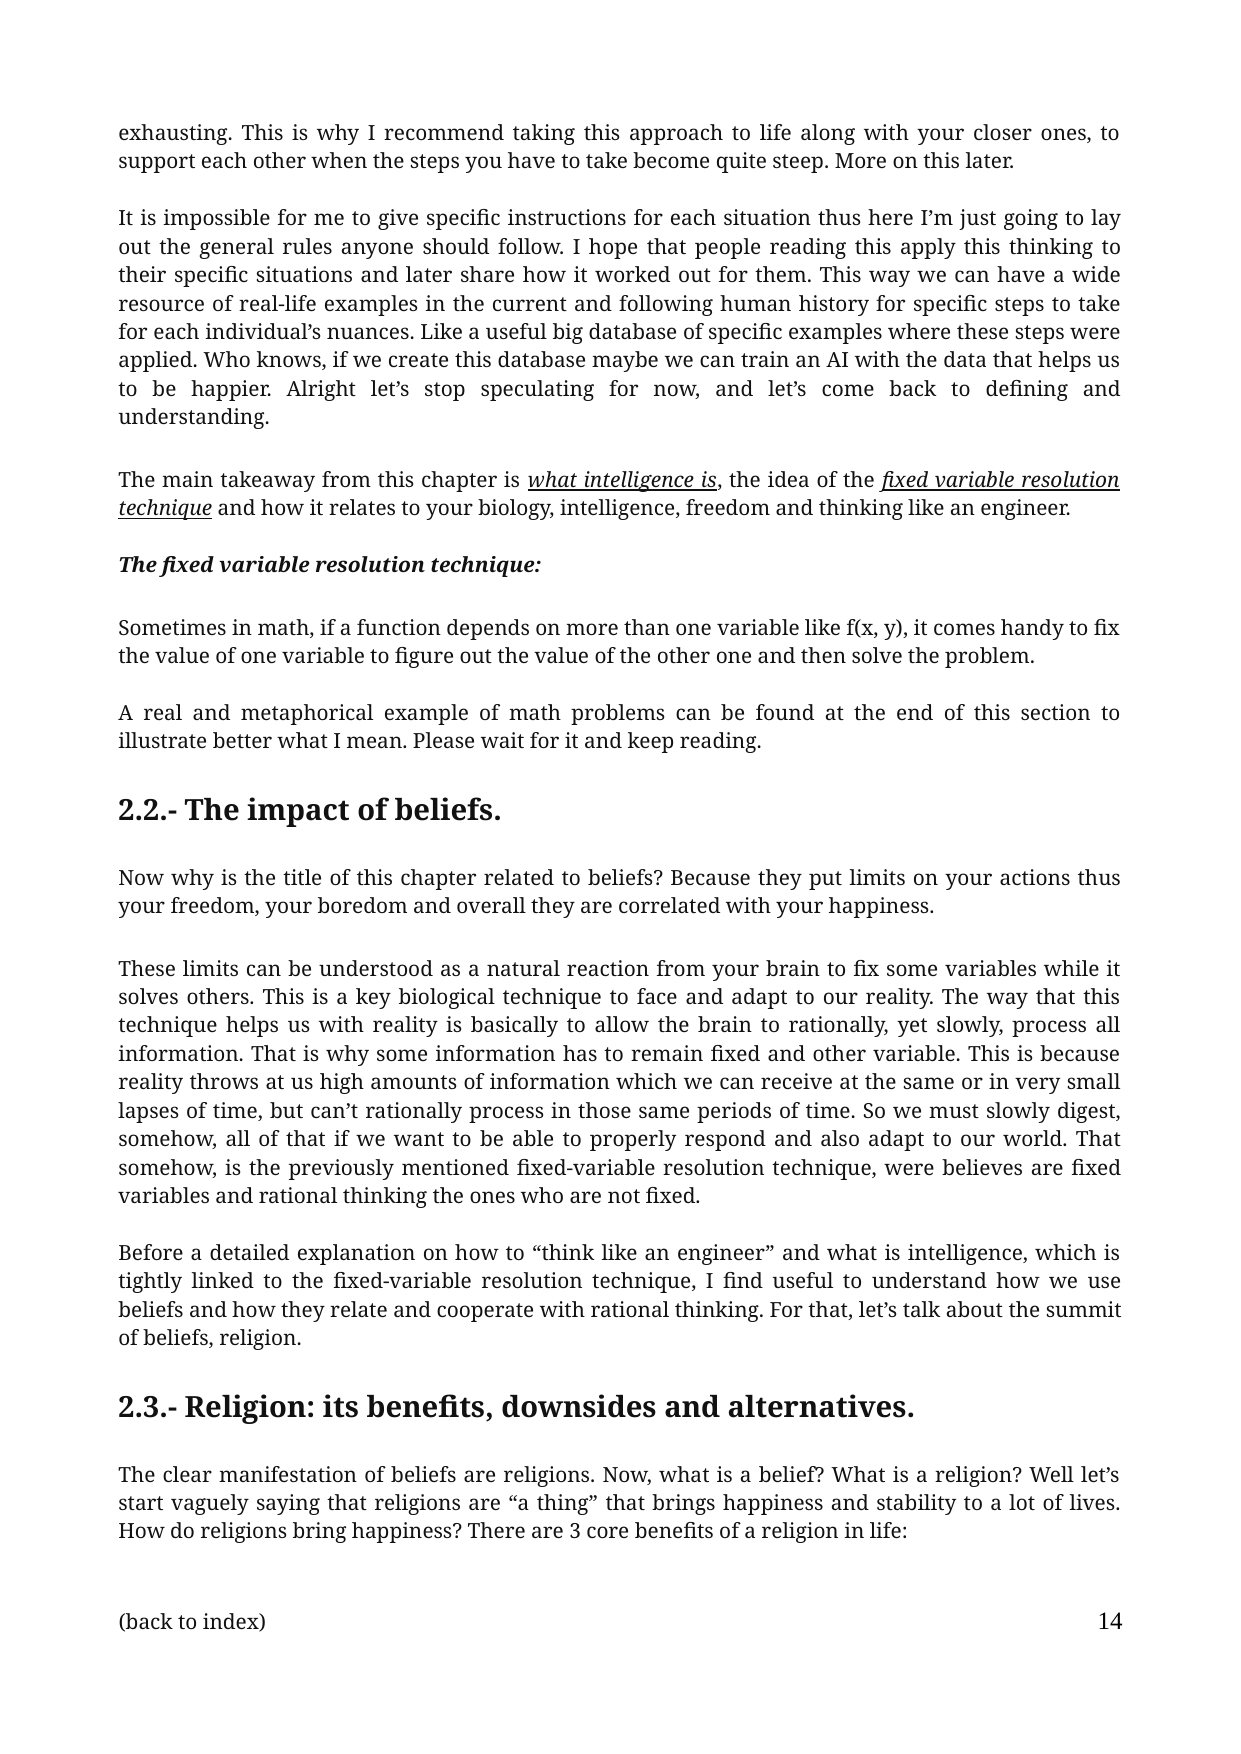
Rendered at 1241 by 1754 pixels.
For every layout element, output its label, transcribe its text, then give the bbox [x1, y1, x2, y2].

text Now why is the title of this chapter related to beliefs? Because they put limits on your actions thus your freedom, your boredom and overall they are correlated with your happiness. [118, 863, 1122, 920]
text 2.3.- Religion: its benefits, downsides and alternatives. [118, 1386, 1122, 1426]
text 2.2.- The impact of beliefs. [118, 789, 1122, 829]
text The main takeaway from this chapter is what intelligence is, the idea of the fixed variable resolution technique and how it relates to your biology, intelligence, freedom and thinking like an engineer. [118, 465, 1122, 522]
text These limits can be understood as a natural reaction from your brain to fix some variables while it solves others. This is a key biological technique to face and adapt to our reality. The way that this technique helps us with reality is basically to allow the brain to rationally, yet slowly, process all information. That is why some information has to remain fixed and other variable. This is because reality throws at us high amounts of information which we can receive at the same or in very small lapses of time, but can’t rationally process in those same periods of time. So we must slowly digest, somehow, all of that if we want to be able to properly respond and also adapt to our world. That somehow, is the previously mentioned fixed-variable resolution technique, were believes are fixed variables and rational thinking the ones who are not fixed. [118, 954, 1122, 1210]
text Before a detailed explanation on how to “think like an engineer” and what is intelligence, which is tightly linked to the fixed-variable resolution technique, I find useful to understand how we use beliefs and how they relate and cooperate with rational thinking. For that, let’s talk about the summit of beliefs, religion. [118, 1238, 1122, 1352]
text The clear manifestation of beliefs are religions. Now, what is a belief? What is a religion? Well let’s start vaguely saying that religions are “a thing” that brings happiness and stability to a lot of lives. How do religions bring happiness? There are 3 core benefits of a religion in life: [118, 1460, 1122, 1545]
text A real and metaphorical example of math problems can be found at the end of this section to illustrate better what I mean. Please wait for it and keep reading. [118, 698, 1122, 755]
text Sometimes in math, if a function depends on more than one variable like f(x, y), it comes handy to fix the value of one variable to figure out the value of the other one and then solve the problem. [118, 613, 1122, 670]
text The fixed variable resolution technique: [118, 550, 1122, 579]
text exhausting. This is why I recommend taking this approach to life along with your closer ones, to support each other when the steps you have to take become quite steep. More on this later. [118, 118, 1122, 175]
text It is impossible for me to give specific instructions for each situation thus here I’m just going to lay out the general rules anyone should follow. I hope that people reading this apply this thinking to their specific situations and later share how it worked out for them. This way we can have a wide resource of real-life examples in the current and following human history for specific steps to take for each individual’s nuances. Like a useful big database of specific examples where these steps were applied. Who knows, if we create this database maybe we can train an AI with the data that helps us to be happier. Alright let’s stop speculating for now, and let’s come back to defining and understanding. [118, 203, 1122, 431]
